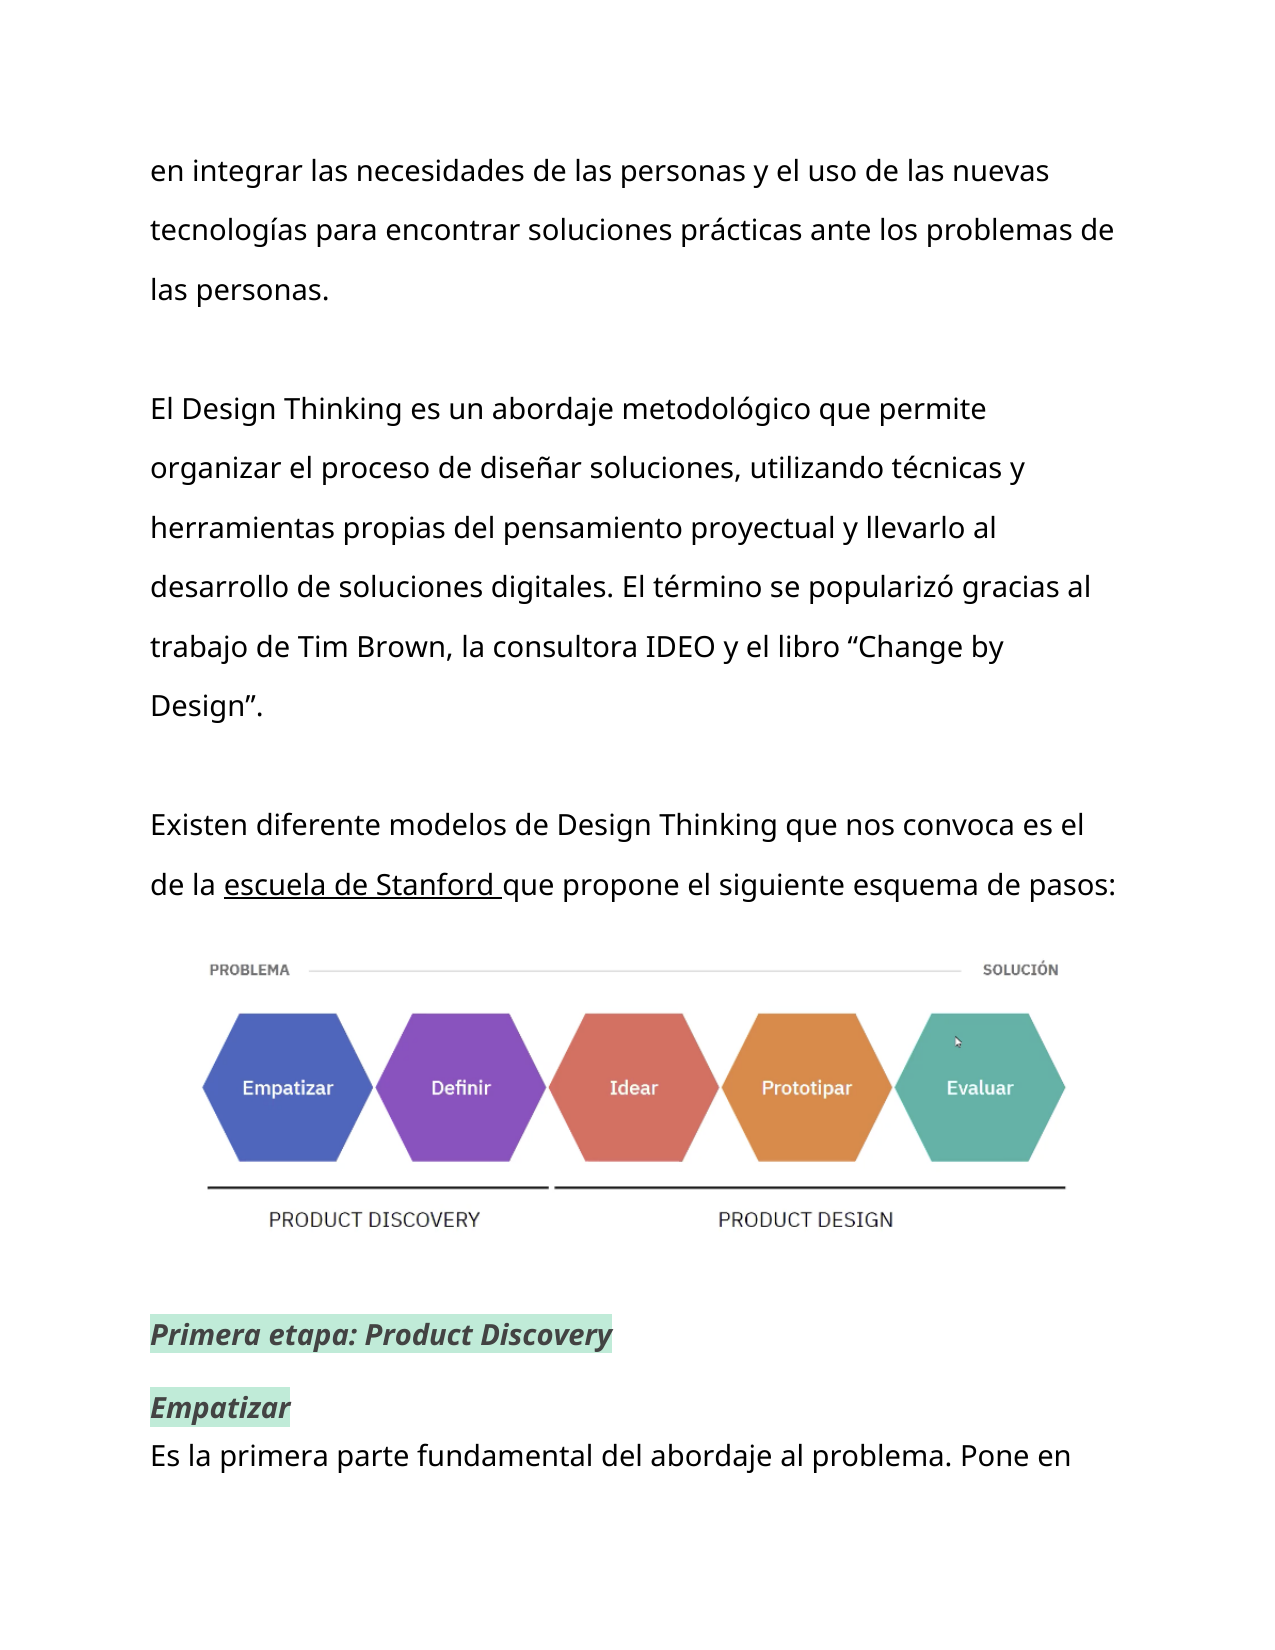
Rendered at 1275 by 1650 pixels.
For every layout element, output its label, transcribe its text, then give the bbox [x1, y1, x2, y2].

text Es la primera parte fundamental del abordaje al problema. Pone en [150, 1435, 1125, 1474]
text El Design Thinking es un abordaje metodológico que permite organizar el proceso de diseñar soluciones, utilizando técnicas y herramientas propias del pensamiento proyectual y llevarlo al desarrollo de soluciones digitales. El término se popularizó gracias al trabajo de Tim Brown, la consultora IDEO y el libro “Change by Design”. [150, 388, 1125, 725]
picture [150, 923, 1125, 1261]
subtitle Primera etapa: Product Discovery [612, 1314, 1125, 1353]
subtitle Empatizar [290, 1387, 1125, 1427]
text Existen diferente modelos de Design Thinking que nos convoca es el de la escuela de Stanford que propone el siguiente esquema de pasos: [150, 804, 1125, 903]
text en integrar las necesidades de las personas y el uso de las nuevas tecnologías para encontrar soluciones prácticas ante los problemas de las personas. [150, 150, 1125, 309]
